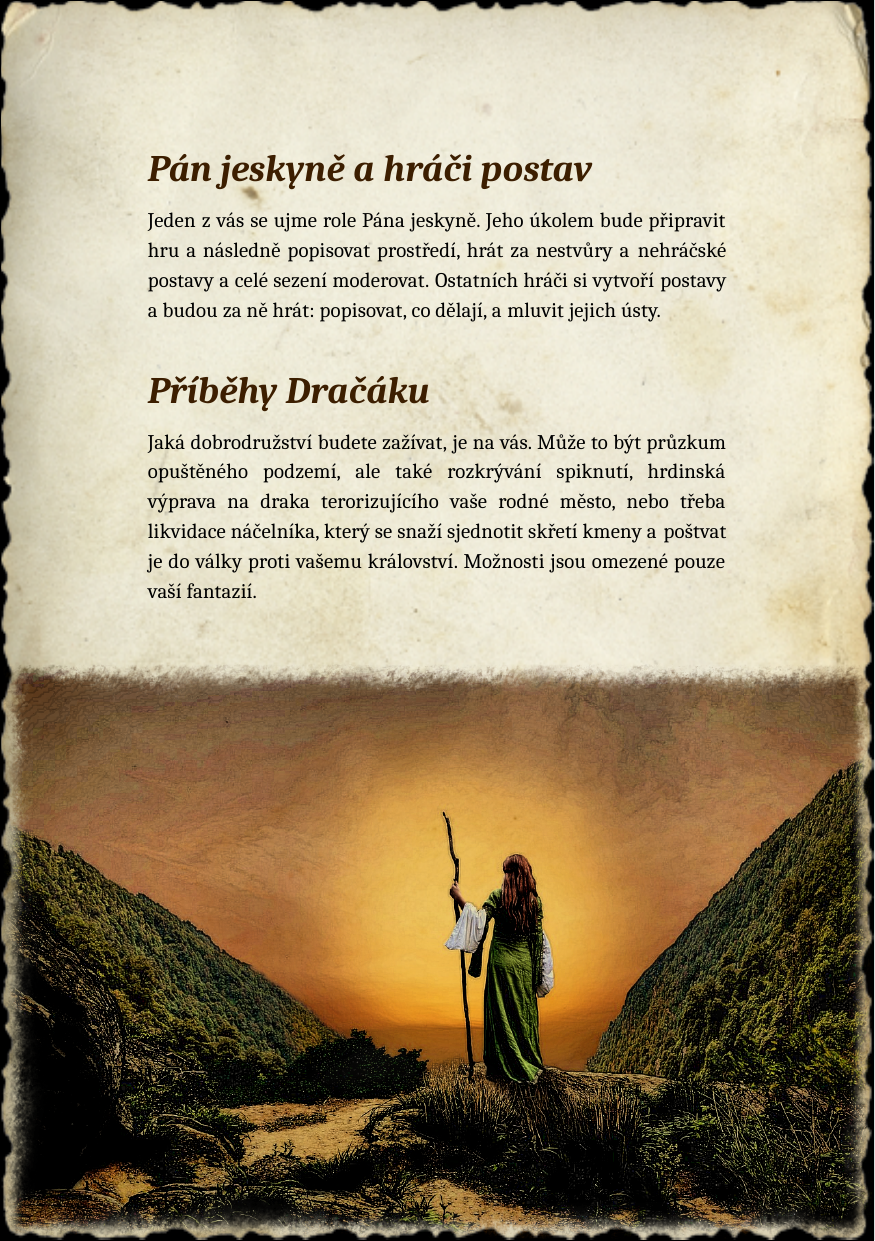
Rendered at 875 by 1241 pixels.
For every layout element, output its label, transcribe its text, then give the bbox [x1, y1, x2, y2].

text Jaká dobrodružství budete zažívat, je na vás. Může to být průzkum opuštěného podzemí, ale také rozkrývání spiknutí, hrdinská výprava na draka terorizujícího vaše rodné město, nebo třeba likvidace náčelníka, který se snaží sjednotit skřetí kmeny a⁠ poštvat je do války proti vašemu království. Možnosti jsou omezené pouze vaší fantazií. [148, 430, 726, 604]
text Jeden z⁠ vás se ujme role Pána jeskyně. Jeho úkolem bude připravit hru a⁠ následně popisovat prostředí, hrát za nestvůry a⁠ nehráčské postavy a⁠ celé sezení moderovat. Ostatních hráči si vytvoří postavy a⁠ budou za ně hrát: popisovat, co dělají, a⁠ mluvit jejich ústy. [148, 208, 726, 322]
subtitle Pán jeskyně a⁠ hráči postav [148, 148, 726, 191]
subtitle Příběhy Dračáku [148, 369, 726, 413]
picture [0, 1, 874, 1241]
